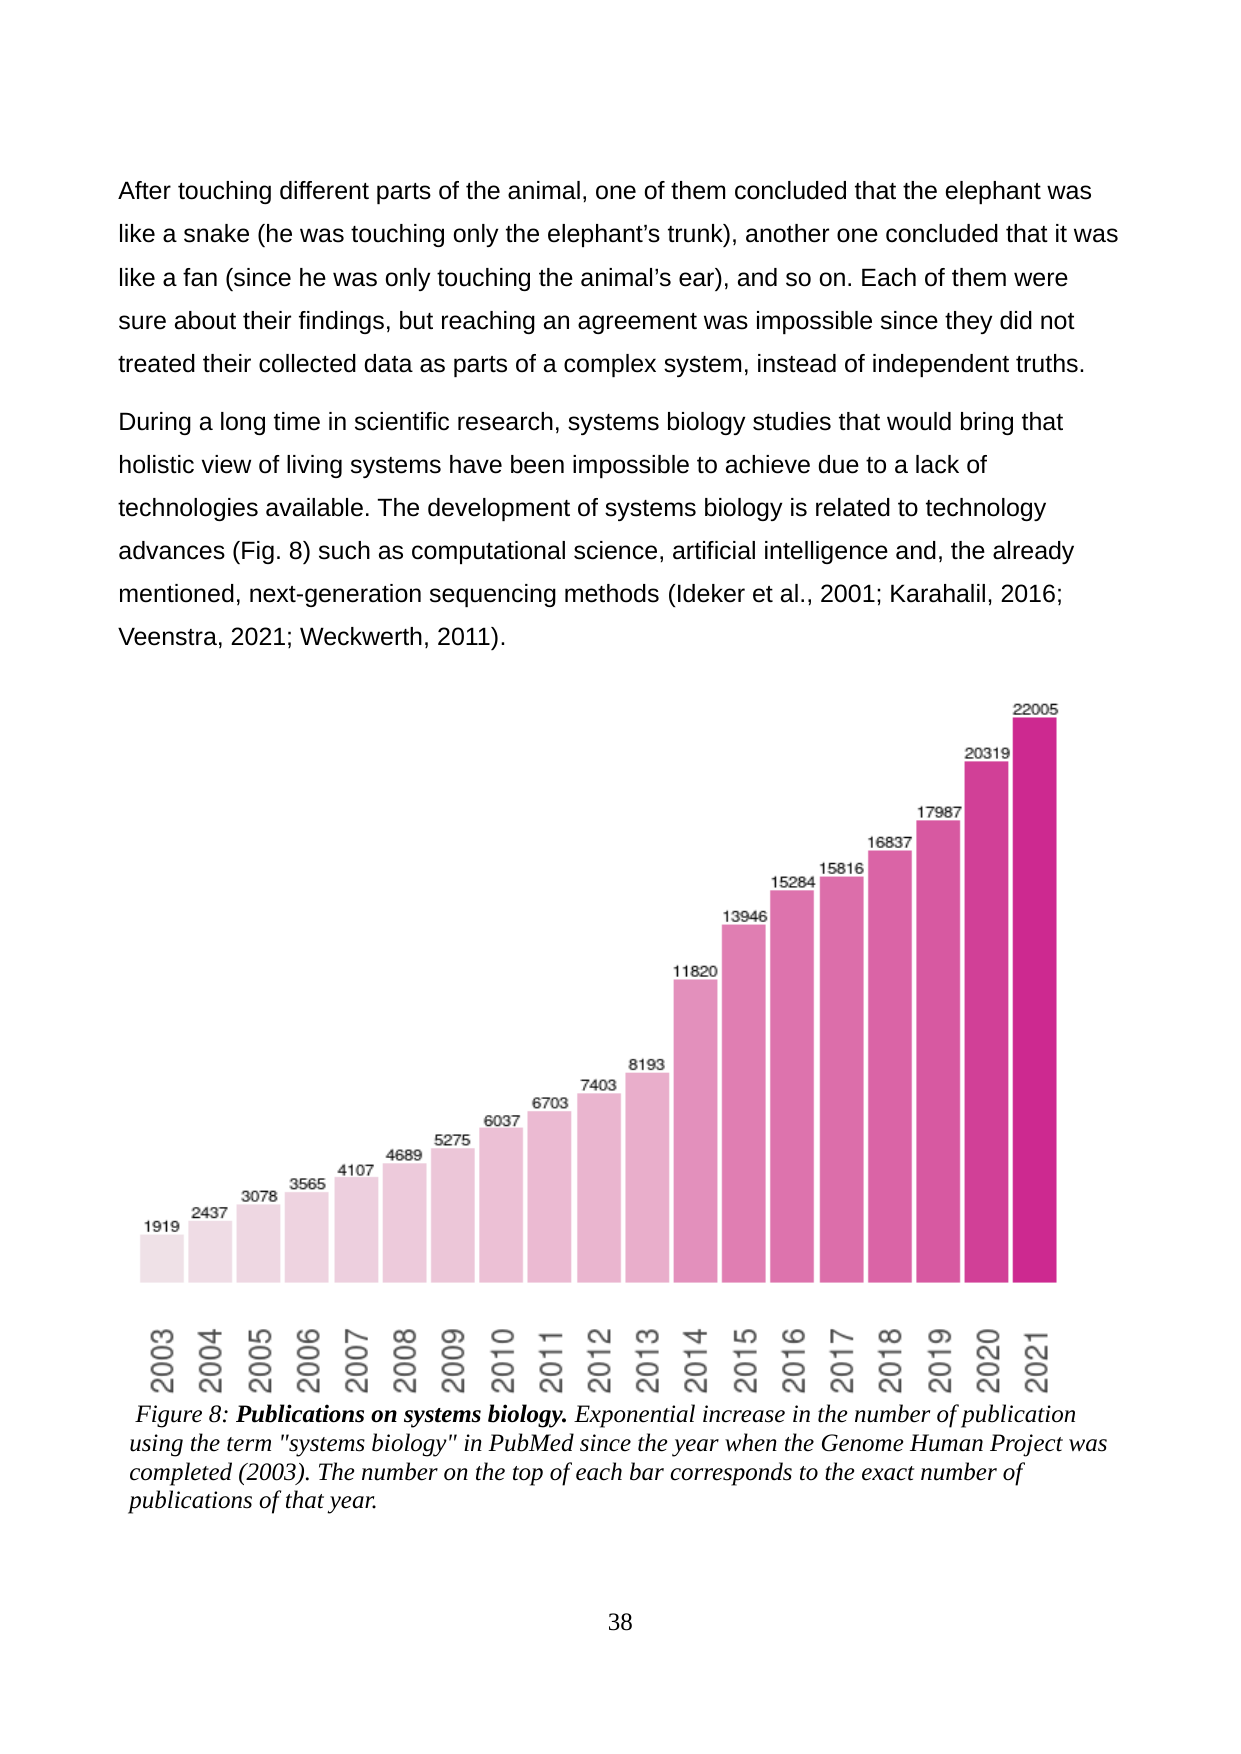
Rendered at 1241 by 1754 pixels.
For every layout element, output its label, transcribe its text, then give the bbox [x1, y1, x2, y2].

text After touching different parts of the animal, one of them concluded that the elephant was like a snake (he was touching only the elephant’s trunk), another one concluded that it was like a fan (since he was only touching the animal’s ear), and so on. Each of them were sure about their findings, but reaching an agreement was impossible since they did not treated their collected data as parts of a complex system, instead of independent truths. [118, 176, 1122, 378]
text Figure 8: Publications on systems biology. Exponential increase in the number of publication using the term "systems biology" in PubMed since the year when the Genome Human Project was completed (2003). The number on the top of each bar corresponds to the exact number of publications of that year. [129, 699, 1127, 1514]
picture [118, 671, 1087, 1399]
text During a long time in scientific research, systems biology studies that would bring that holistic view of living systems have been impossible to achieve due to a lack of technologies available. The development of systems biology is related to technology advances (Fig. 8) such as computational science, artificial intelligence and, the already mentioned, next-generation sequencing methods (Ideker et al., 2001; Karahalil, 2016; Veenstra, 2021; Weckwerth, 2011)⁠. [118, 407, 1122, 651]
